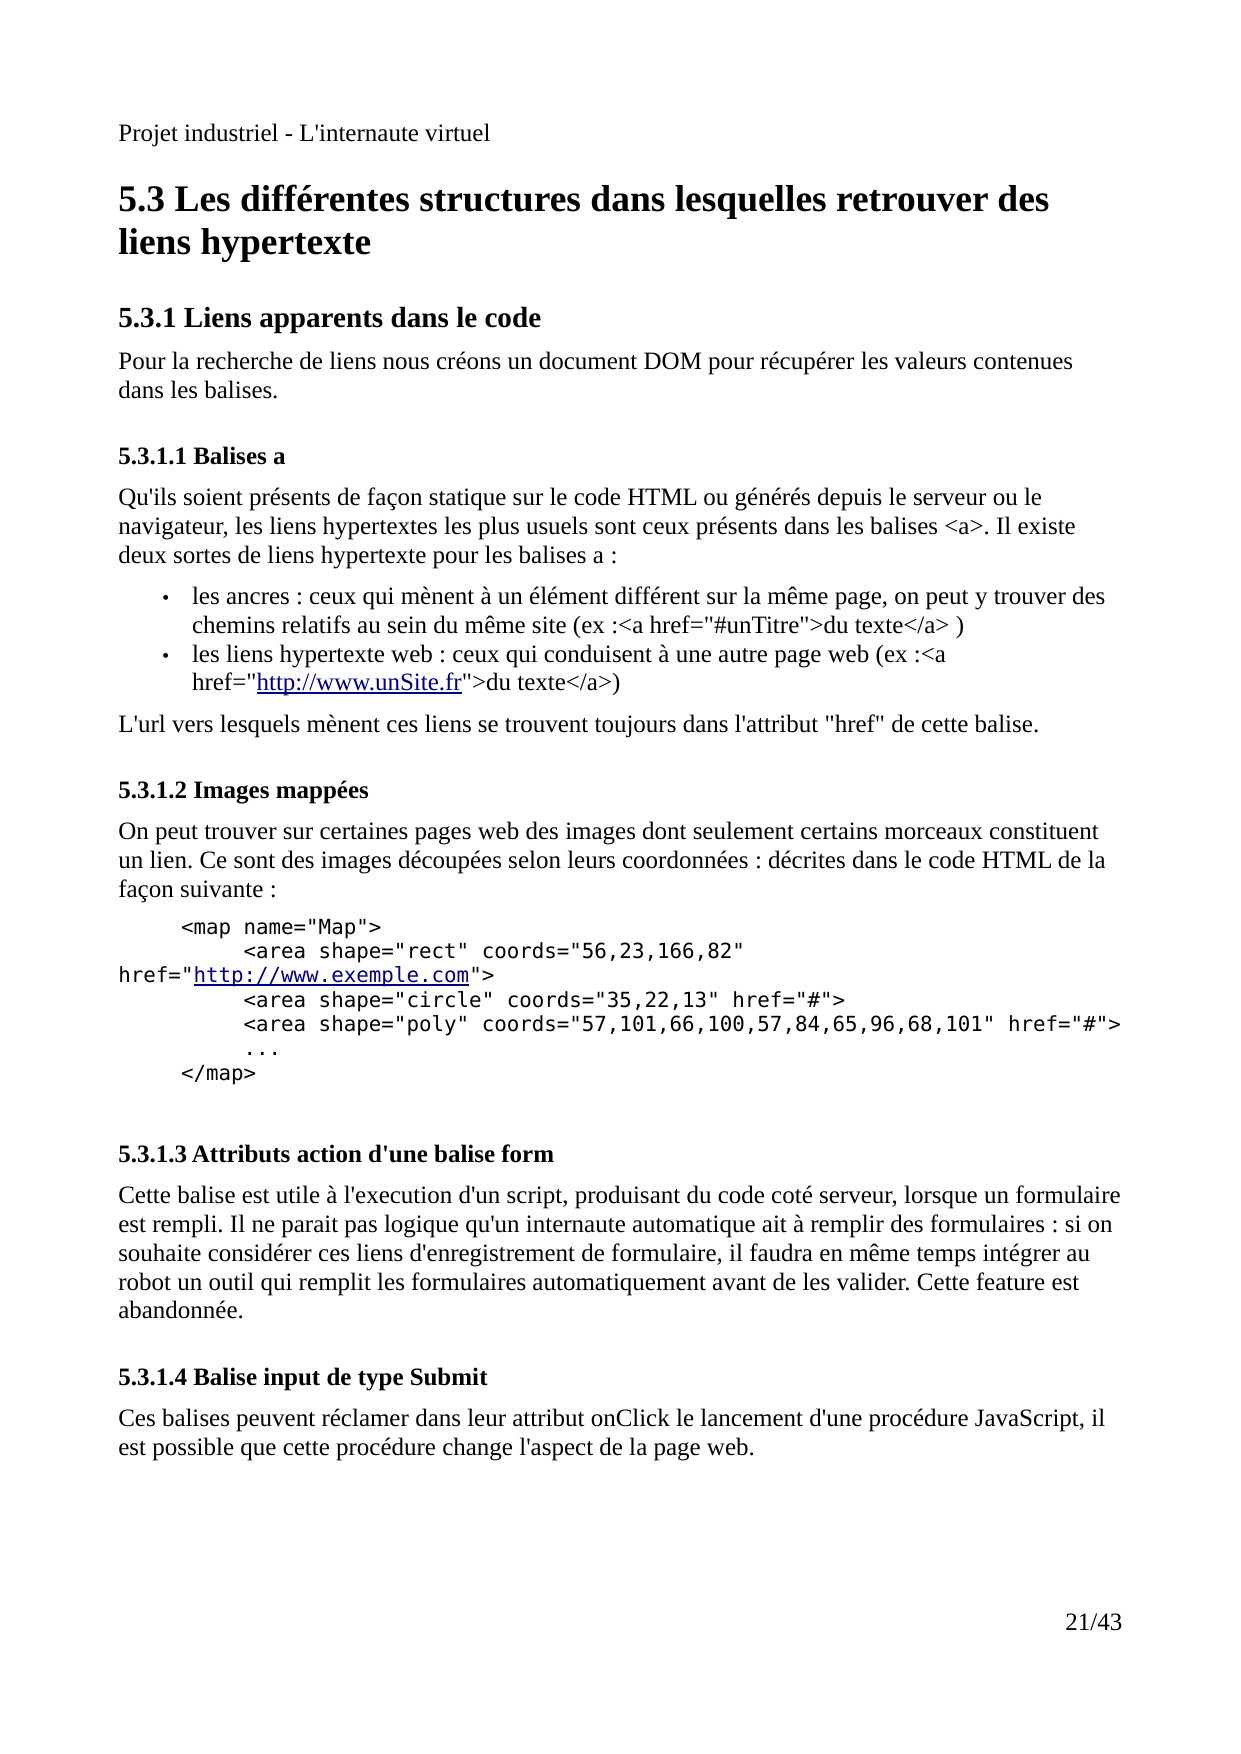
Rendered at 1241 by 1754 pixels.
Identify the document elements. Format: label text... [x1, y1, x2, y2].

text Ces balises peuvent réclamer dans leur attribut onClick le lancement d'une procédure JavaScript, il est possible que cette procédure change l'aspect de la page web. [118, 1403, 1122, 1461]
text <area shape="poly" coords="57,101,66,100,57,84,65,96,68,101" href="#"> [118, 1012, 1122, 1036]
subtitle 5.3.1.4 Balise input de type Submit [118, 1362, 1122, 1391]
list les liens hypertexte web : ceux qui conduisent à une autre page web (ex :<a href="http://www.unSite.fr">du texte</a>) [162, 639, 1122, 696]
subtitle 5.3.1.1 Balises a [118, 441, 1122, 470]
subtitle 5.3.1.3 Attributs action d'une balise form [118, 1139, 1122, 1168]
subtitle 5.3 Les différentes structures dans lesquelles retrouver des liens hypertexte [118, 176, 1122, 263]
subtitle 5.3.1 Liens apparents dans le code [118, 300, 1122, 334]
text ... [118, 1036, 1122, 1061]
text </map> [118, 1061, 1122, 1085]
text Cette balise est utile à l'execution d'un script, produisant du code coté serveur, lorsque un formulaire est rempli. Il ne parait pas logique qu'un internaute automatique ait à remplir des formulaires : si on souhaite considérer ces liens d'enregistrement de formulaire, il faudra en même temps intégrer au robot un outil qui remplit les formulaires automatiquement avant de les valider. Cette feature est abandonnée. [118, 1181, 1122, 1324]
list les ancres : ceux qui mènent à un élément différent sur la même page, on peut y trouver des chemins relatifs au sein du même site (ex :<a href="#unTitre">du texte</a> ) [162, 581, 1122, 639]
text <map name="Map"> [118, 915, 1122, 939]
text <area shape="circle" coords="35,22,13" href="#"> [118, 988, 1122, 1012]
subtitle 5.3.1.2 Images mappées [118, 775, 1122, 804]
text On peut trouver sur certaines pages web des images dont seulement certains morceaux constituent un lien. Ce sont des images découpées selon leurs coordonnées : décrites dans le code HTML de la façon suivante : [118, 816, 1122, 902]
text <area shape="rect" coords="56,23,166,82" href="http://www.exemple.com"> [118, 939, 1122, 988]
text Qu'ils soient présents de façon statique sur le code HTML ou générés depuis le serveur ou le navigateur, les liens hypertextes les plus usuels sont ceux présents dans les balises <a>. Il existe deux sortes de liens hypertexte pour les balises a : [118, 482, 1122, 569]
text Pour la recherche de liens nous créons un document DOM pour récupérer les valeurs contenues dans les balises. [118, 346, 1122, 404]
text L'url vers lesquels mènent ces liens se trouvent toujours dans l'attribut "href" de cette balise. [118, 709, 1122, 737]
